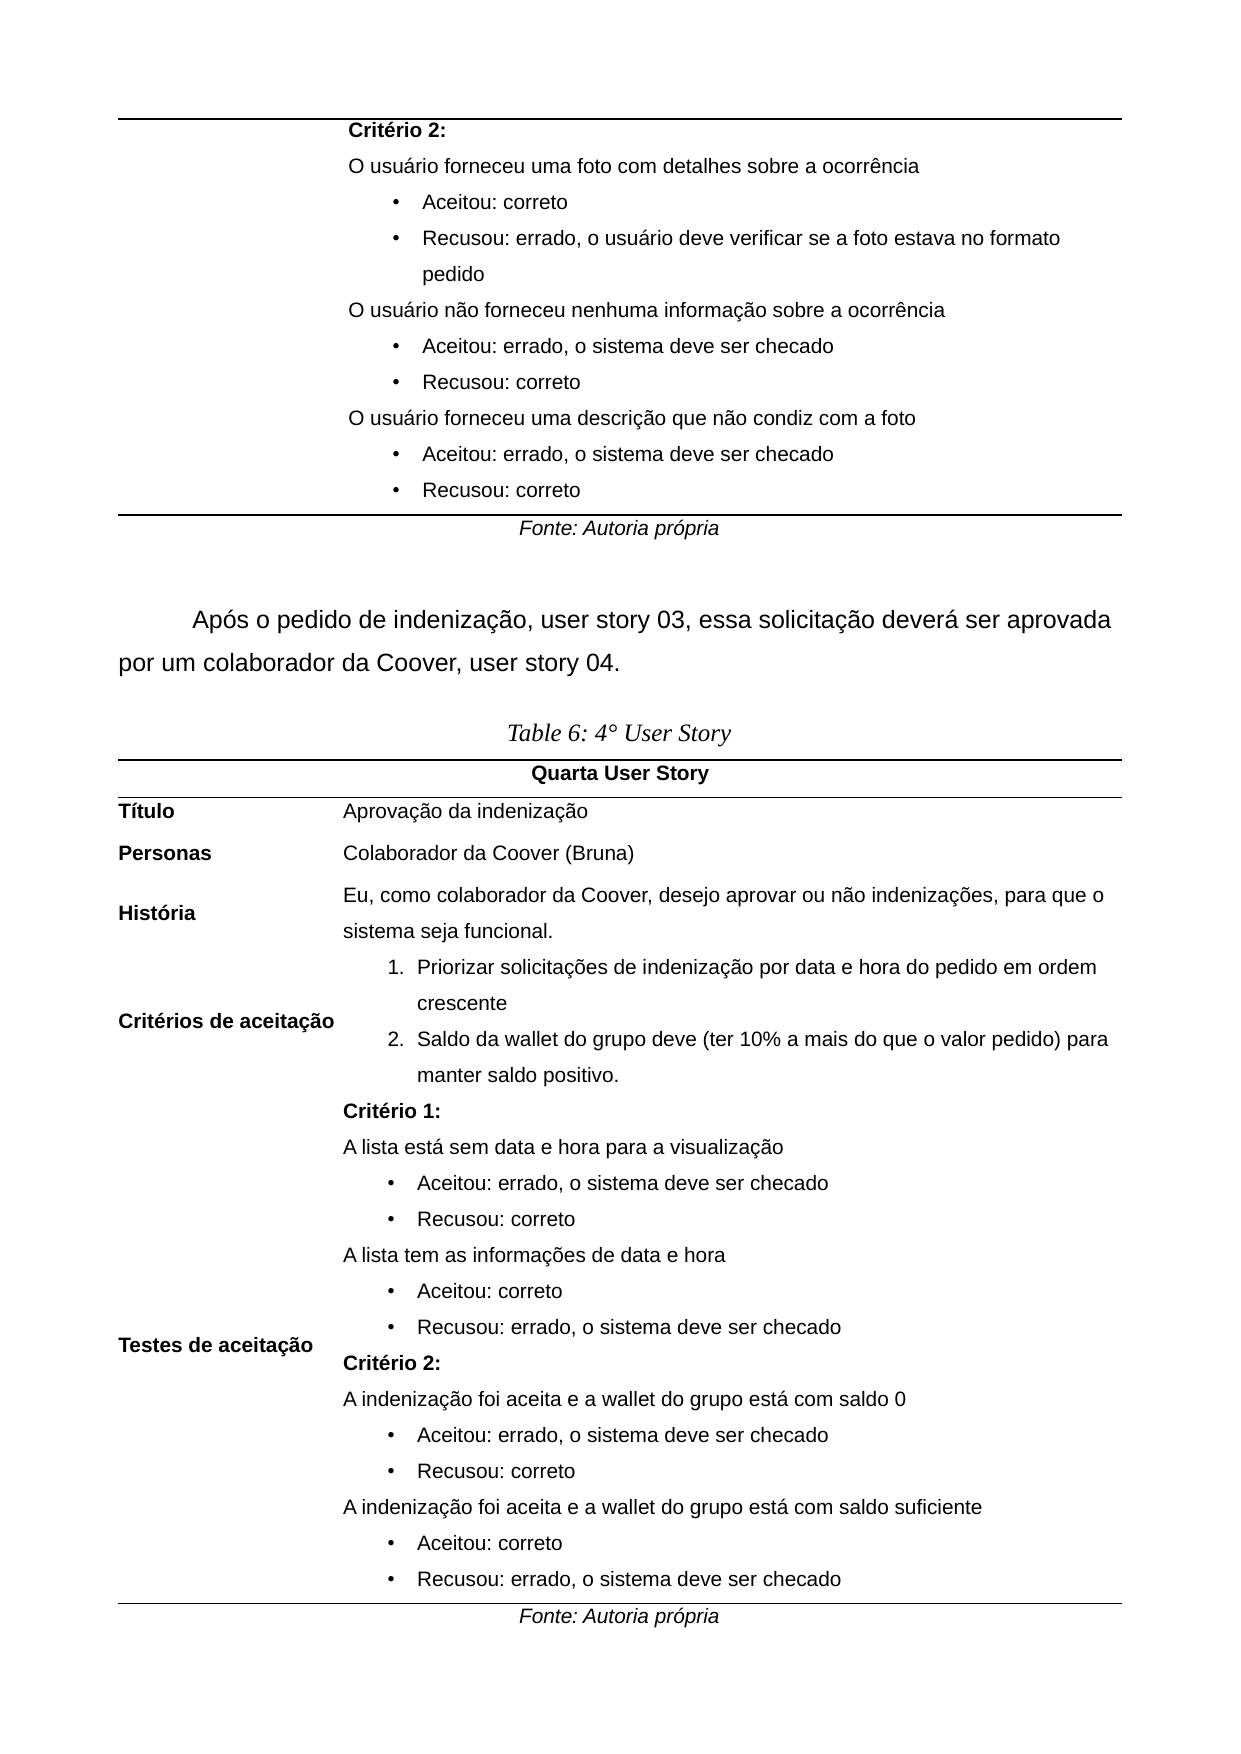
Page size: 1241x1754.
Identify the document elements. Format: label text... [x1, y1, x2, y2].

text Fonte: Autoria própria [118, 516, 1122, 539]
text Fonte: Autoria própria [118, 1604, 1122, 1628]
text Após o pedido de indenização, user story 03, essa solicitação deverá ser aprovada por um colaborador da Coover, user story 04. [118, 605, 1122, 677]
table_cell Colaborador da Coover (Bruna) [343, 834, 1122, 883]
text Table 6: 4° User Story [118, 718, 1122, 747]
table_cell Eu, como colaborador da Coover, desejo aprovar ou não indenizações, para que o sistema seja funcional. [343, 883, 1122, 955]
table_cell Título [118, 798, 343, 834]
table_header Quarta User Story [118, 761, 1122, 797]
table_cell Priorizar solicitações de indenização por data e hora do pedido em ordem crescente Saldo da wallet do grupo deve (ter 10% a mais do que o valor pedido) para manter saldo positivo. [343, 955, 1122, 1098]
table_cell História [118, 883, 343, 955]
table_cell Aprovação da indenização [343, 798, 1122, 834]
table_cell Critério 1: A lista está sem data e hora para a visualização Aceitou: errado, o sistema deve ser checado Recusou: correto A lista tem as informações de data e hora Aceitou: correto Recusou: errado, o sistema deve ser checado Critério 2: A indenização foi aceita e a wallet do grupo está com saldo 0 Aceitou: errado, o sistema deve ser checado Recusou: correto A indenização foi aceita e a wallet do grupo está com saldo suficiente Aceitou: correto Recusou: errado, o sistema deve ser checado [343, 1099, 1122, 1602]
table_cell Testes de aceitação [118, 1099, 343, 1602]
table_cell Critério 2: O usuário forneceu uma foto com detalhes sobre a ocorrência Aceitou: correto Recusou: errado, o usuário deve verificar se a foto estava no formato pedido O usuário não forneceu nenhuma informação sobre a ocorrência Aceitou: errado, o sistema deve ser checado Recusou: correto O usuário forneceu uma descrição que não condiz com a foto Aceitou: errado, o sistema deve ser checado Recusou: correto [348, 120, 1122, 514]
table_cell Critérios de aceitação [118, 955, 343, 1098]
table_cell Personas [118, 834, 343, 883]
table_cell [118, 120, 348, 514]
